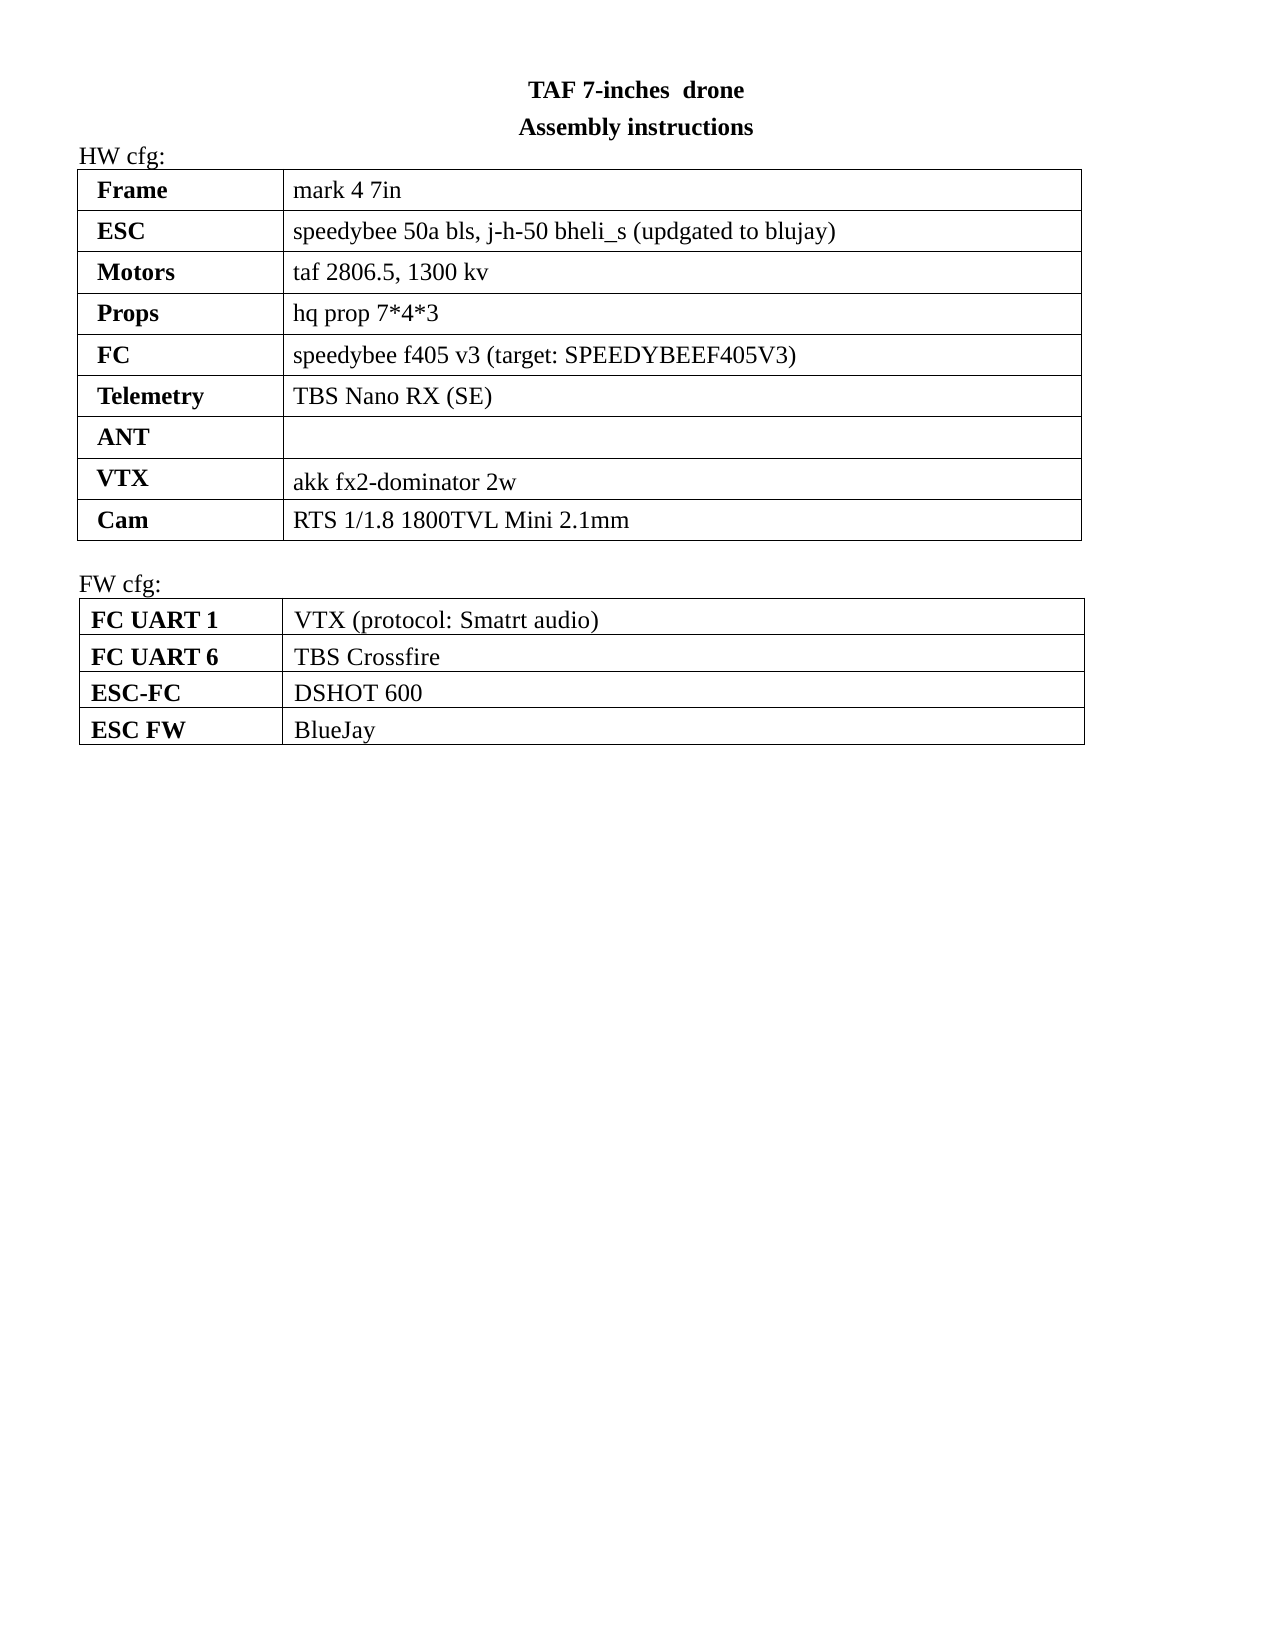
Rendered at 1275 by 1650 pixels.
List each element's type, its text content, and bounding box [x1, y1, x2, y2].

table_cell speedybee f405 v3 (target: SPEEDYBEEF405V3) [284, 335, 1081, 375]
table_cell DSHOT 600 [283, 672, 1084, 707]
table_cell Motors [78, 252, 283, 292]
table_cell Cam [78, 500, 283, 540]
text TAF 7-inches drone [78, 76, 1193, 104]
table_cell ESC FW [80, 708, 282, 744]
table_cell Props [78, 294, 283, 334]
table_cell [284, 417, 1081, 457]
table_cell ANT [78, 417, 283, 457]
table_cell BlueJay [283, 708, 1084, 744]
table_header Frame [78, 170, 283, 210]
table_cell RTS 1/1.8 1800TVL Mini 2.1mm [284, 500, 1081, 540]
table_cell FC [78, 335, 283, 375]
table_cell FC UART 6 [80, 635, 282, 671]
table_cell hq prop 7*4*3 [284, 294, 1081, 334]
table_cell akk fx2-dominator 2w [284, 459, 1081, 499]
table_cell Telemetry [78, 376, 283, 416]
table_cell ESC-FC [80, 672, 282, 707]
text Assembly instructions [78, 112, 1193, 141]
table_cell ESC [78, 211, 283, 251]
table_header VTX (protocol: Smatrt audio) [283, 599, 1084, 634]
text HW cfg: [78, 141, 1193, 169]
table_cell VTX [78, 459, 283, 499]
table_header mark 4 7in [284, 170, 1081, 210]
text FW cfg: [78, 569, 1193, 597]
table_cell TBS Nano RX (SE) [284, 376, 1081, 416]
table_cell speedybee 50a bls, j-h-50 bheli_s (updgated to blujay) [284, 211, 1081, 251]
table_header FC UART 1 [80, 599, 282, 634]
table_cell TBS Crossfire [283, 635, 1084, 671]
table_cell taf 2806.5, 1300 kv [284, 252, 1081, 292]
